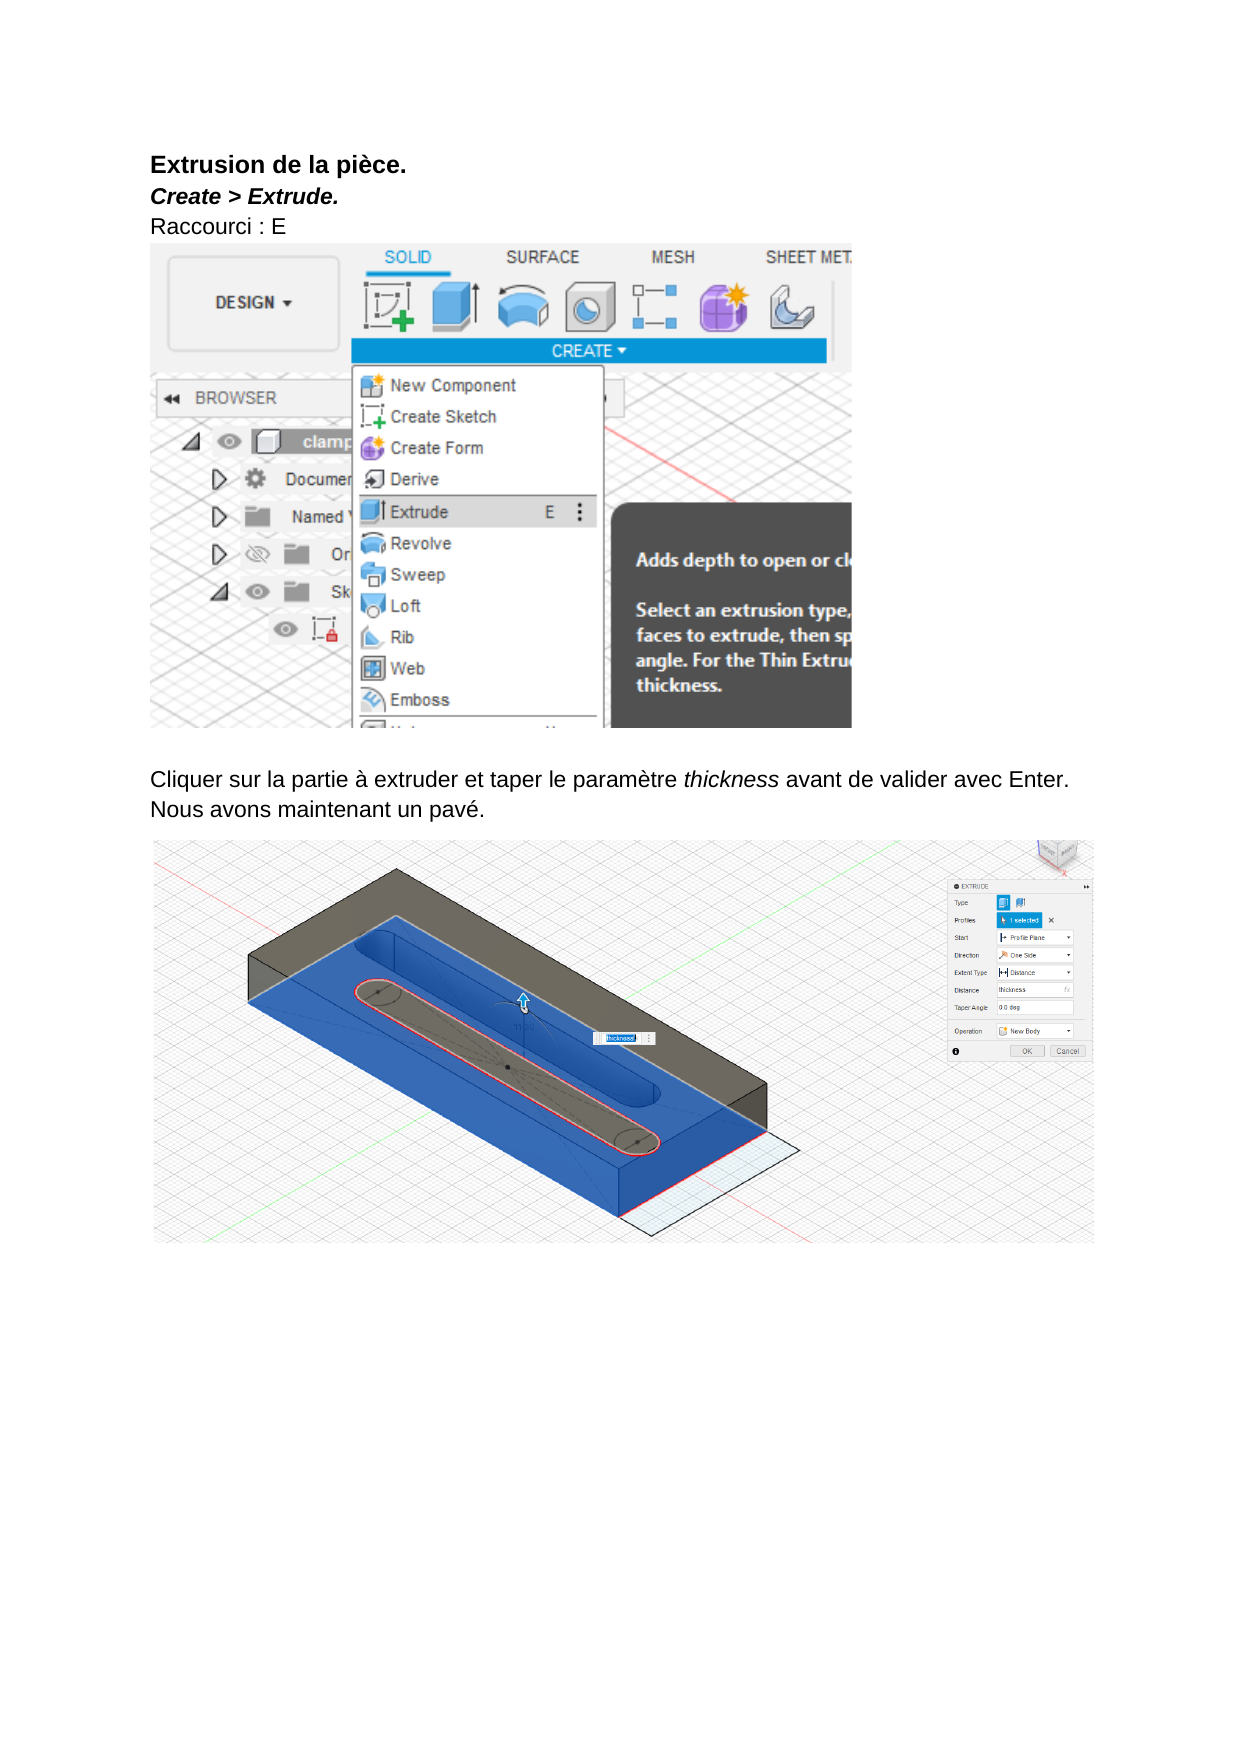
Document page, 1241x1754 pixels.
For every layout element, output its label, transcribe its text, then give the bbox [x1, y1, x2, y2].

text Extrusion de la pièce. [150, 150, 1090, 179]
picture [150, 243, 852, 728]
picture [153, 840, 1094, 1243]
text Create > Extrude. Raccourci : E [150, 183, 1090, 239]
text Cliquer sur la partie à extruder et taper le paramètre thickness avant de valider avec Enter. Nous avons maintenant un pavé. [150, 243, 1090, 1269]
